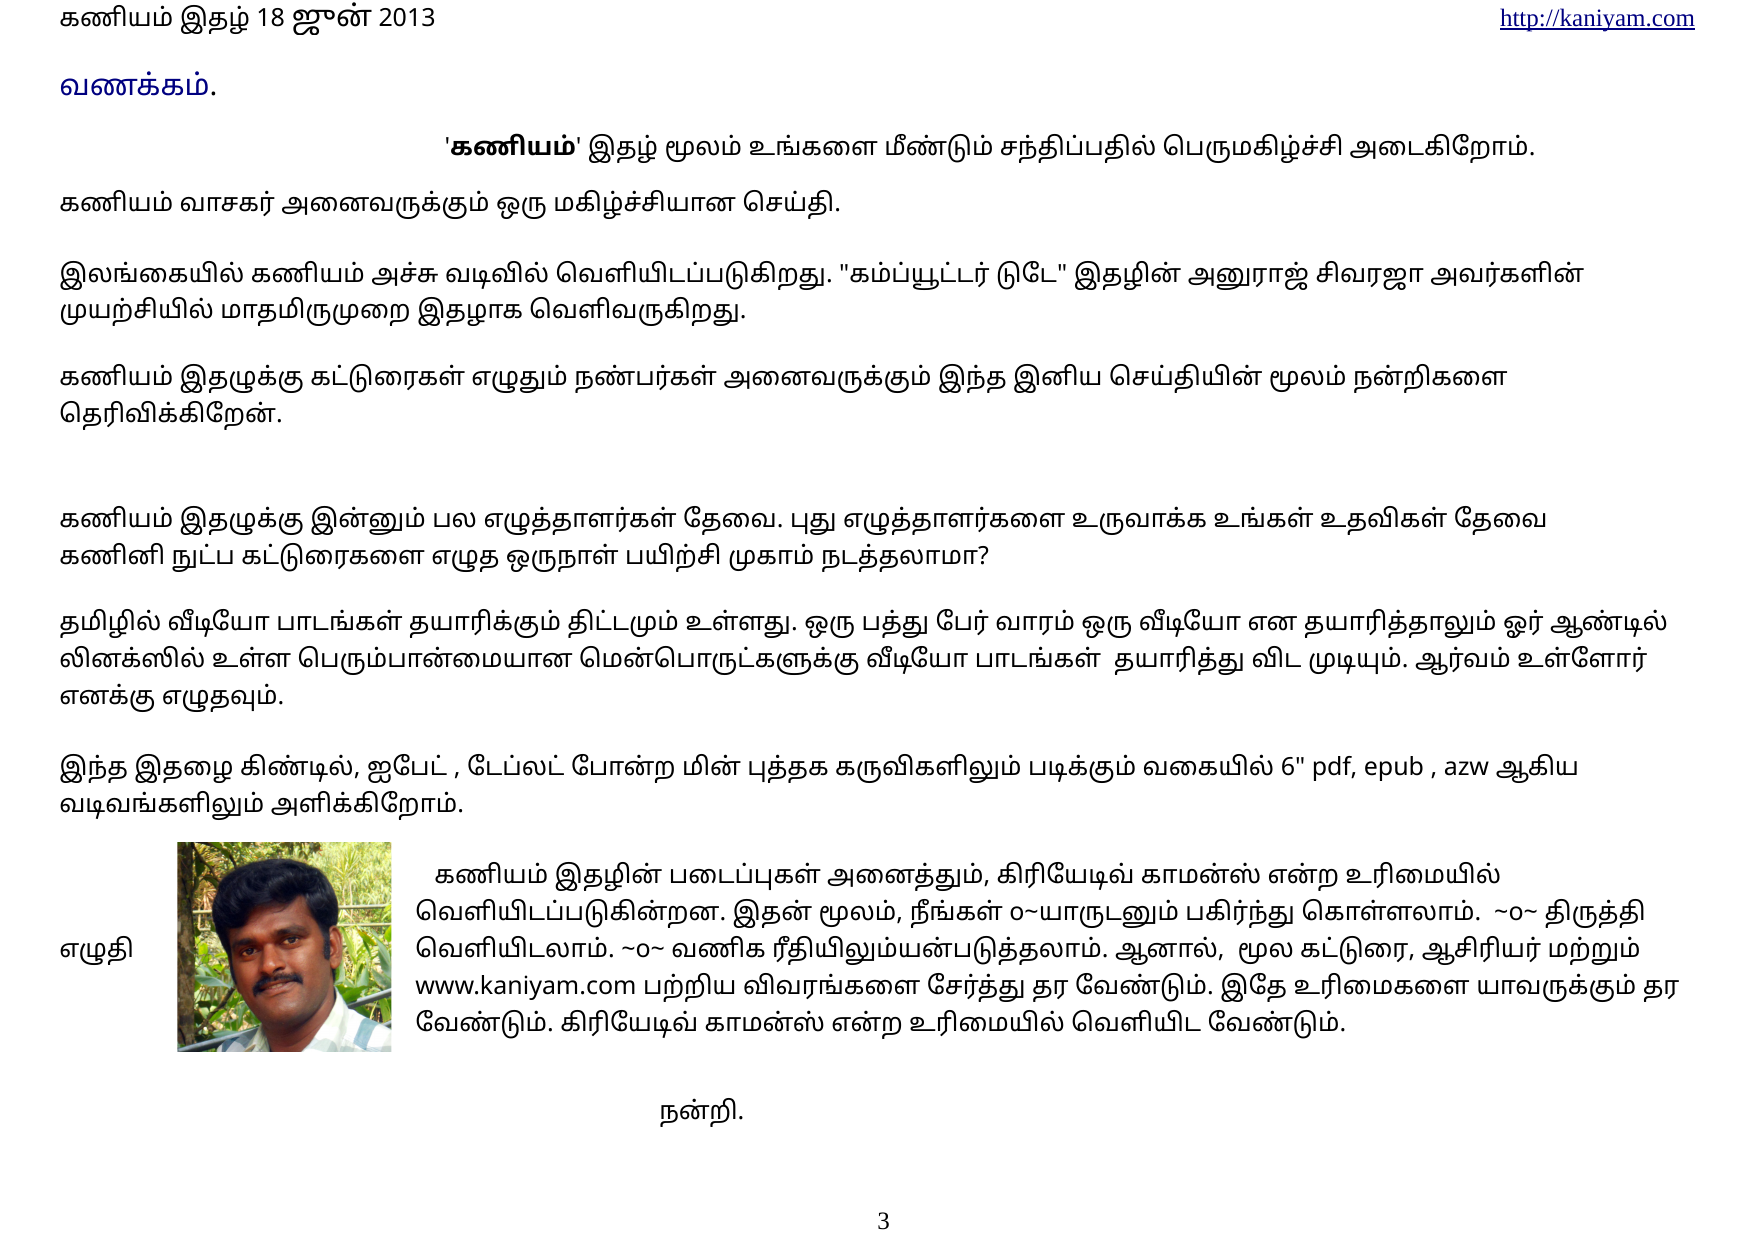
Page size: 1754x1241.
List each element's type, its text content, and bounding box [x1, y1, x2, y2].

picture [177, 842, 392, 1052]
text 'கணியம்' இதழ் மூலம் உங்களை மீண்டும் சந்திப்பதில் பெருமகிழ்ச்சி அடைகிறோம். [59, 129, 1695, 166]
text கணியம் இதழுக்கு கட்டுரைகள் எழுதும் நண்பர்கள் அனைவருக்கும் இந்த இனிய செய்தியின் மூலம் நன்றிகளை தெரிவிக்கிறேன். [59, 363, 1695, 433]
text தமிழில் வீடியோ பாடங்கள் தயாரிக்கும் திட்டமும் உள்ளது. ஒரு பத்து பேர் வாரம் ஒரு வீடியோ என தயாரித்தாலும் ஓர் ஆண்டில் லினக்ஸில் உள்ள பெரும்பான்மையான மென்பொருட்களுக்கு வீடியோ பாடங்கள் தயாரித்து விட முடியும். ஆர்வம் உள்ளோர் எனக்கு எழுதவும். இந்த இதழை கிண்டில், ஐபேட் , டேப்லட் போன்ற மின் புத்தக கருவிகளிலும் படிக்கும் வகையில் 6" pdf, epub , azw ஆகிய வடிவங்களிலும் அளிக்கிறோம். கணியம் இதழின் படைப்புகள் அனைத்தும், கிரியேடிவ் காமன்ஸ் என்ற உரிமையில் வெளியிடப்படுகின்றன. இதன் மூலம், நீங்கள் o~யாருடனும் பகிர்ந்து கொள்ளலாம். ~o~ திருத்தி எழுதி வெளியிடலாம். ~o~ வணிக ரீதியிலும்யன்படுத்தலாம். ஆனால், மூல கட்டுரை, ஆசிரியர் மற்றும் www.kaniyam.com பற்றிய விவரங்களை சேர்த்து தர வேண்டும். இதே உரிமைகளை யாவருக்கும் தர வேண்டும். கிரியேடிவ் காமன்ஸ் என்ற உரிமையில் வெளியிட வேண்டும். [59, 604, 1695, 1042]
text வணக்கம். [59, 64, 1695, 107]
text நன்றி. [297, 1093, 1695, 1129]
text கணியம் இதழுக்கு இன்னும் பல எழுத்தாளர்கள் தேவை. புது எழுத்தாளர்களை உருவாக்க உங்கள் உதவிகள் தேவை கணினி நுட்ப கட்டுரைகளை எழுத ஒருநாள் பயிற்சி முகாம் நடத்தலாமா? [59, 501, 1695, 575]
text இலங்கையில் கணியம் அச்சு வடிவில் வெளியிடப்படுகிறது. "கம்ப்யூட்டர் டுடே" இதழின் அனுராஜ் சிவரஜா அவர்களின் முயற்சியில் மாதமிருமுறை இதழாக வெளிவருகிறது. [59, 255, 1695, 329]
text கணியம் வாசகர் அனைவருக்கும் ஒரு மகிழ்ச்சியான செய்தி. [59, 184, 1695, 221]
